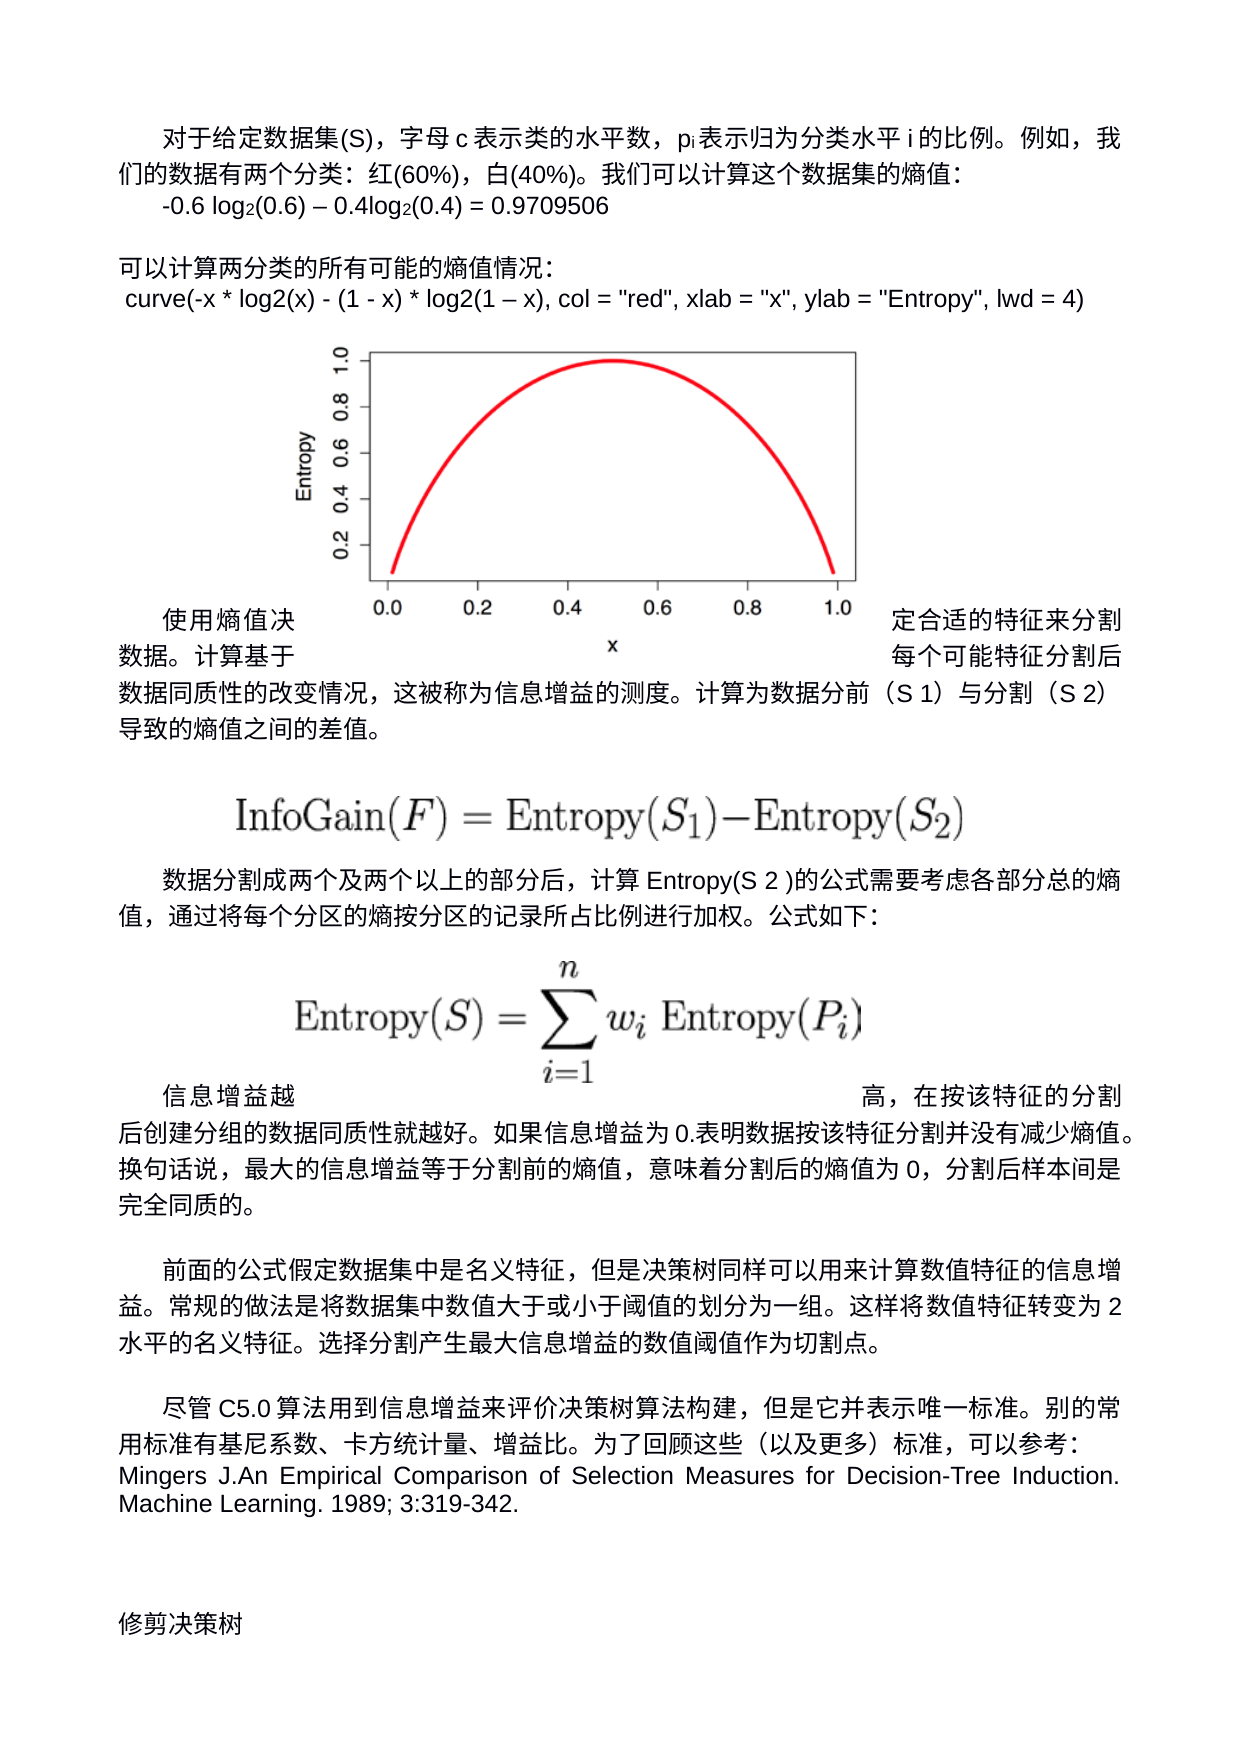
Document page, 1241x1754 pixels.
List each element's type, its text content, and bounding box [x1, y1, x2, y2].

text 前面的公式假定数据集中是名义特征，但是决策树同样可以用来计算数值特征的信息增益。常规的做法是将数据集中数值大于或小于阈值的划分为一组。这样将数值特征转变为2水平的名义特征。选择分割产生最大信息增益的数值阈值作为切割点。 [118, 1251, 1122, 1359]
text 可以计算两分类的所有可能的熵值情况： [118, 248, 1122, 284]
text 信息增益越高，在按该特征的分割后创建分组的数据同质性就越好。如果信息增益为0.表明数据按该特征分割并没有减少熵值。换句话说，最大的信息增益等于分割前的熵值，意味着分割后的熵值为0，分割后样本间是完全同质的。 [118, 1077, 1122, 1222]
text 尽管C5.0算法用到信息增益来评价决策树算法构建，但是它并表示唯一标准。别的常用标准有基尼系数、卡方统计量、增益比。为了回顾这些（以及更多）标准，可以参考： [118, 1388, 1122, 1461]
text curve(-x * log2(x) - (1 - x) * log2(1 – x), col = "red", xlab = "x", ylab = "Entropy", lwd = 4) [118, 284, 1122, 313]
text Mingers J.An Empirical Comparison of Selection Measures for Decision-Tree Induction. Machine Learning. 1989; 3:319-342. [118, 1461, 1122, 1518]
text 修剪决策树 [118, 1604, 1122, 1641]
text -0.6 log2(0.6) – 0.4log2(0.4) = 0.9709506 [118, 191, 1122, 219]
text 使用熵值决定合适的特征来分割数据。计算基于每个可能特征分割后数据同质性的改变情况，这被称为信息增益的测度。计算为数据分前（S 1）与分割（S 2）导致的熵值之间的差值。 [118, 601, 1122, 746]
text 数据分割成两个及两个以上的部分后，计算Entropy(S 2 )的公式需要考虑各部分总的熵值，通过将每个分区的熵按分区的记录所占比例进行加权。公式如下： [118, 861, 1122, 933]
text 对于给定数据集(S)，字母c表示类的水平数，pi表示归为分类水平i的比例。例如，我们的数据有两个分类：红(60%)，白(40%)。我们可以计算这个数据集的熵值： [118, 118, 1122, 191]
